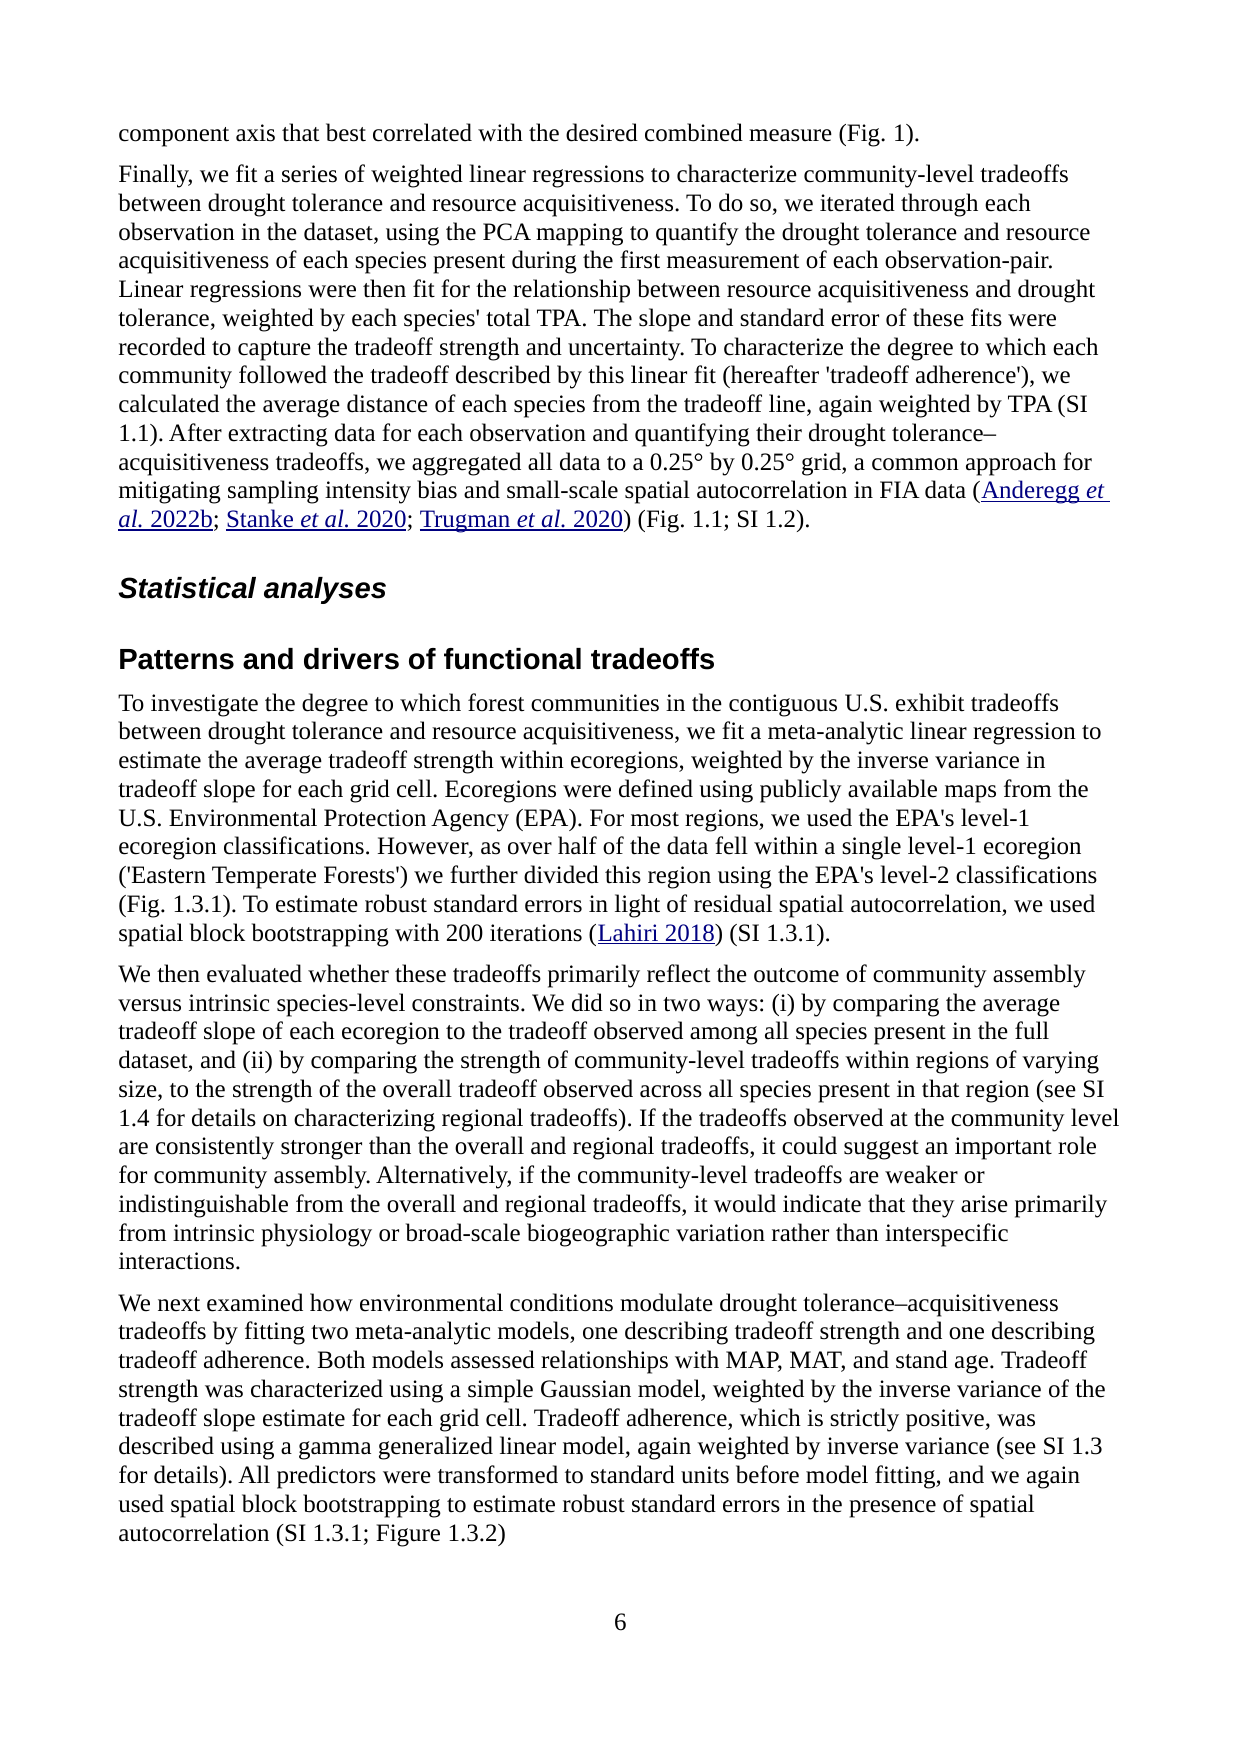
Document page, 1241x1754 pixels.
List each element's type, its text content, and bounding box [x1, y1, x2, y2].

text We then evaluated whether these tradeoffs primarily reflect the outcome of community assembly versus intrinsic species-level constraints. We did so in two ways: (i) by comparing the average tradeoff slope of each ecoregion to the tradeoff observed among all species present in the full dataset, and (ii) by comparing the strength of community-level tradeoffs within regions of varying size, to the strength of the overall tradeoff observed across all species present in that region (see SI 1.4 for details on characterizing regional tradeoffs). If the tradeoffs observed at the community level are consistently stronger than the overall and regional tradeoffs, it could suggest an important role for community assembly. Alternatively, if the community-level tradeoffs are weaker or indistinguishable from the overall and regional tradeoffs, it would indicate that they arise primarily from intrinsic physiology or broad-scale biogeographic variation rather than interspecific interactions. [118, 959, 1122, 1275]
text We next examined how environmental conditions modulate drought tolerance–acquisitiveness tradeoffs by fitting two meta-analytic models, one describing tradeoff strength and one describing tradeoff adherence. Both models assessed relationships with MAP, MAT, and stand age. Tradeoff strength was characterized using a simple Gaussian model, weighted by the inverse variance of the tradeoff slope estimate for each grid cell. Tradeoff adherence, which is strictly positive, was described using a gamma generalized linear model, again weighted by inverse variance (see SI 1.3 for details). All predictors were transformed to standard units before model fitting, and we again used spatial block bootstrapping to estimate robust standard errors in the presence of spatial autocorrelation (SI 1.3.1; Figure 1.3.2) [118, 1288, 1122, 1546]
text Finally, we fit a series of weighted linear regressions to characterize community-level tradeoffs between drought tolerance and resource acquisitiveness. To do so, we iterated through each observation in the dataset, using the PCA mapping to quantify the drought tolerance and resource acquisitiveness of each species present during the first measurement of each observation-pair. Linear regressions were then fit for the relationship between resource acquisitiveness and drought tolerance, weighted by each species' total TPA. The slope and standard error of these fits were recorded to capture the tradeoff strength and uncertainty. To characterize the degree to which each community followed the tradeoff described by this linear fit (hereafter 'tradeoff adherence'), we calculated the average distance of each species from the tradeoff line, again weighted by TPA (SI 1.1). After extracting data for each observation and quantifying their drought tolerance–acquisitiveness tradeoffs, we aggregated all data to a 0.25° by 0.25° grid, a common approach for mitigating sampling intensity bias and small-scale spatial autocorrelation in FIA data (Anderegg et al. 2022b; Stanke et al. 2020; Trugman et al. 2020) (Fig. 1.1; SI 1.2). [118, 159, 1122, 533]
subtitle Patterns and drivers of functional tradeoffs [118, 642, 1122, 675]
subtitle Statistical analyses [118, 571, 1122, 604]
text To investigate the degree to which forest communities in the contiguous U.S. exhibit tradeoffs between drought tolerance and resource acquisitiveness, we fit a meta-analytic linear regression to estimate the average tradeoff strength within ecoregions, weighted by the inverse variance in tradeoff slope for each grid cell. Ecoregions were defined using publicly available maps from the U.S. Environmental Protection Agency (EPA). For most regions, we used the EPA's level-1 ecoregion classifications. However, as over half of the data fell within a single level-1 ecoregion ('Eastern Temperate Forests') we further divided this region using the EPA's level-2 classifications (Fig. 1.3.1). To estimate robust standard errors in light of residual spatial autocorrelation, we used spatial block bootstrapping with 200 iterations (Lahiri 2018) (SI 1.3.1). [118, 688, 1122, 946]
text component axis that best correlated with the desired combined measure (Fig. 1). [118, 118, 1122, 147]
